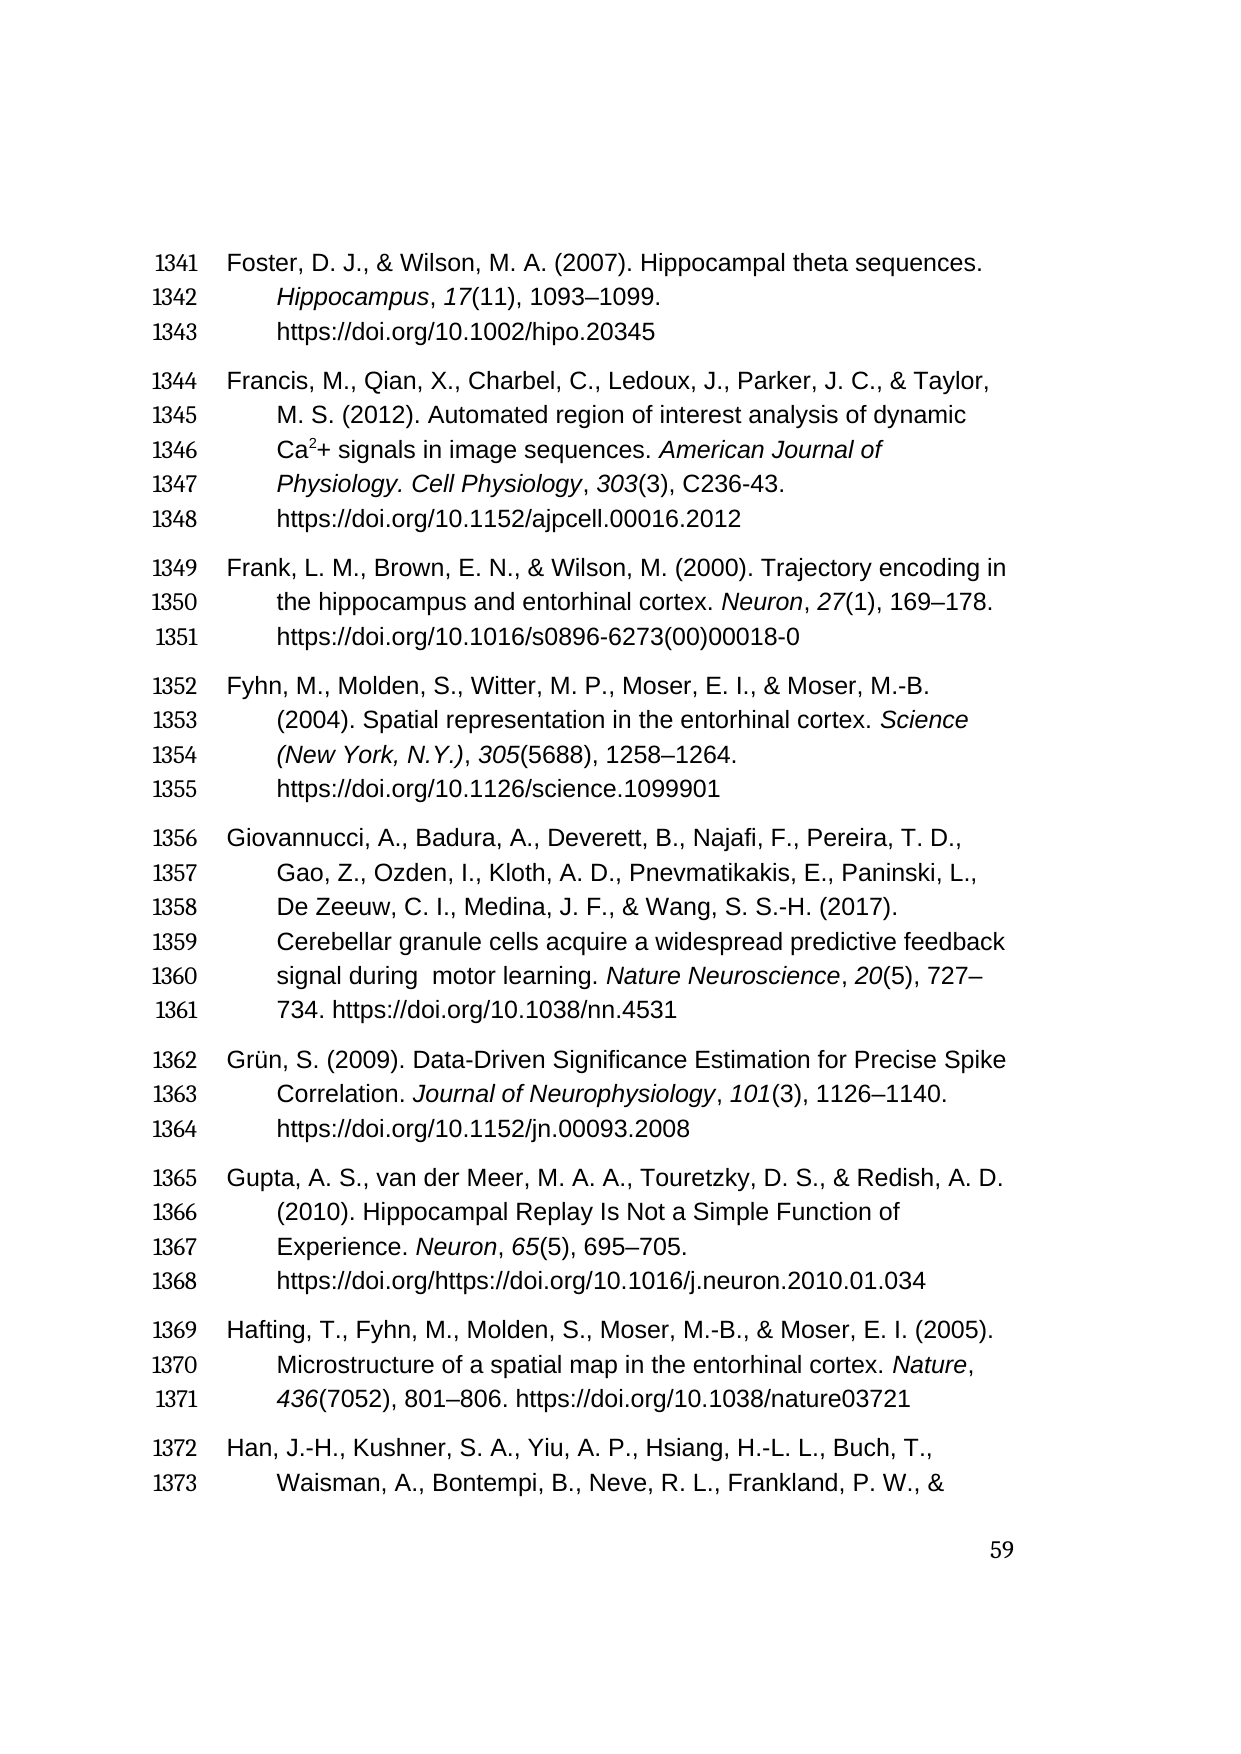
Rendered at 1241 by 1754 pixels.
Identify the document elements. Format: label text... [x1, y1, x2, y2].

text Hafting, T., Fyhn, M., Molden, S., Moser, M.-B., & Moser, E. I. (2005). Microstructure of a spatial map in the entorhinal cortex. Nature, 436(7052), 801–806. https://doi.org/10.1038/nature03721 [226, 1315, 1014, 1413]
text Grün, S. (2009). Data-Driven Significance Estimation for Precise Spike Correlation. Journal of Neurophysiology, 101(3), 1126–1140. https://doi.org/10.1152/jn.00093.2008 [226, 1044, 1014, 1142]
text Gupta, A. S., van der Meer, M. A. A., Touretzky, D. S., & Redish, A. D. (2010). Hippocampal Replay Is Not a Simple Function of Experience. Neuron, 65(5), 695–705. https://doi.org/https://doi.org/10.1016/j.neuron.2010.01.034 [226, 1163, 1014, 1295]
text Frank, L. M., Brown, E. N., & Wilson, M. (2000). Trajectory encoding in the hippocampus and entorhinal cortex. Neuron, 27(1), 169–178. https://doi.org/10.1016/s0896-6273(00)00018-0 [226, 553, 1014, 650]
text Giovannucci, A., Badura, A., Deverett, B., Najafi, F., Pereira, T. D., Gao, Z., Ozden, I., Kloth, A. D., Pnevmatikakis, E., Paninski, L., De Zeeuw, C. I., Medina, J. F., & Wang, S. S.-H. (2017). Cerebellar granule cells acquire a widespread predictive feedback signal during motor learning. Nature Neuroscience, 20(5), 727–734. https://doi.org/10.1038/nn.4531 [226, 823, 1014, 1024]
text Foster, D. J., & Wilson, M. A. (2007). Hippocampal theta sequences. Hippocampus, 17(11), 1093–1099. https://doi.org/10.1002/hipo.20345 [226, 248, 1014, 345]
text Francis, M., Qian, X., Charbel, C., Ledoux, J., Parker, J. C., & Taylor, M. S. (2012). Automated region of interest analysis of dynamic Ca2+ signals in image sequences. American Journal of Physiology. Cell Physiology, 303(3), C236-43. https://doi.org/10.1152/ajpcell.00016.2012 [226, 366, 1014, 532]
text Han, J.-H., Kushner, S. A., Yiu, A. P., Hsiang, H.-L. L., Buch, T., Waisman, A., Bontempi, B., Neve, R. L., Frankland, P. W., & [226, 1433, 1014, 1496]
text Fyhn, M., Molden, S., Witter, M. P., Moser, E. I., & Moser, M.-B. (2004). Spatial representation in the entorhinal cortex. Science (New York, N.Y.), 305(5688), 1258–1264. https://doi.org/10.1126/science.1099901 [226, 671, 1014, 803]
